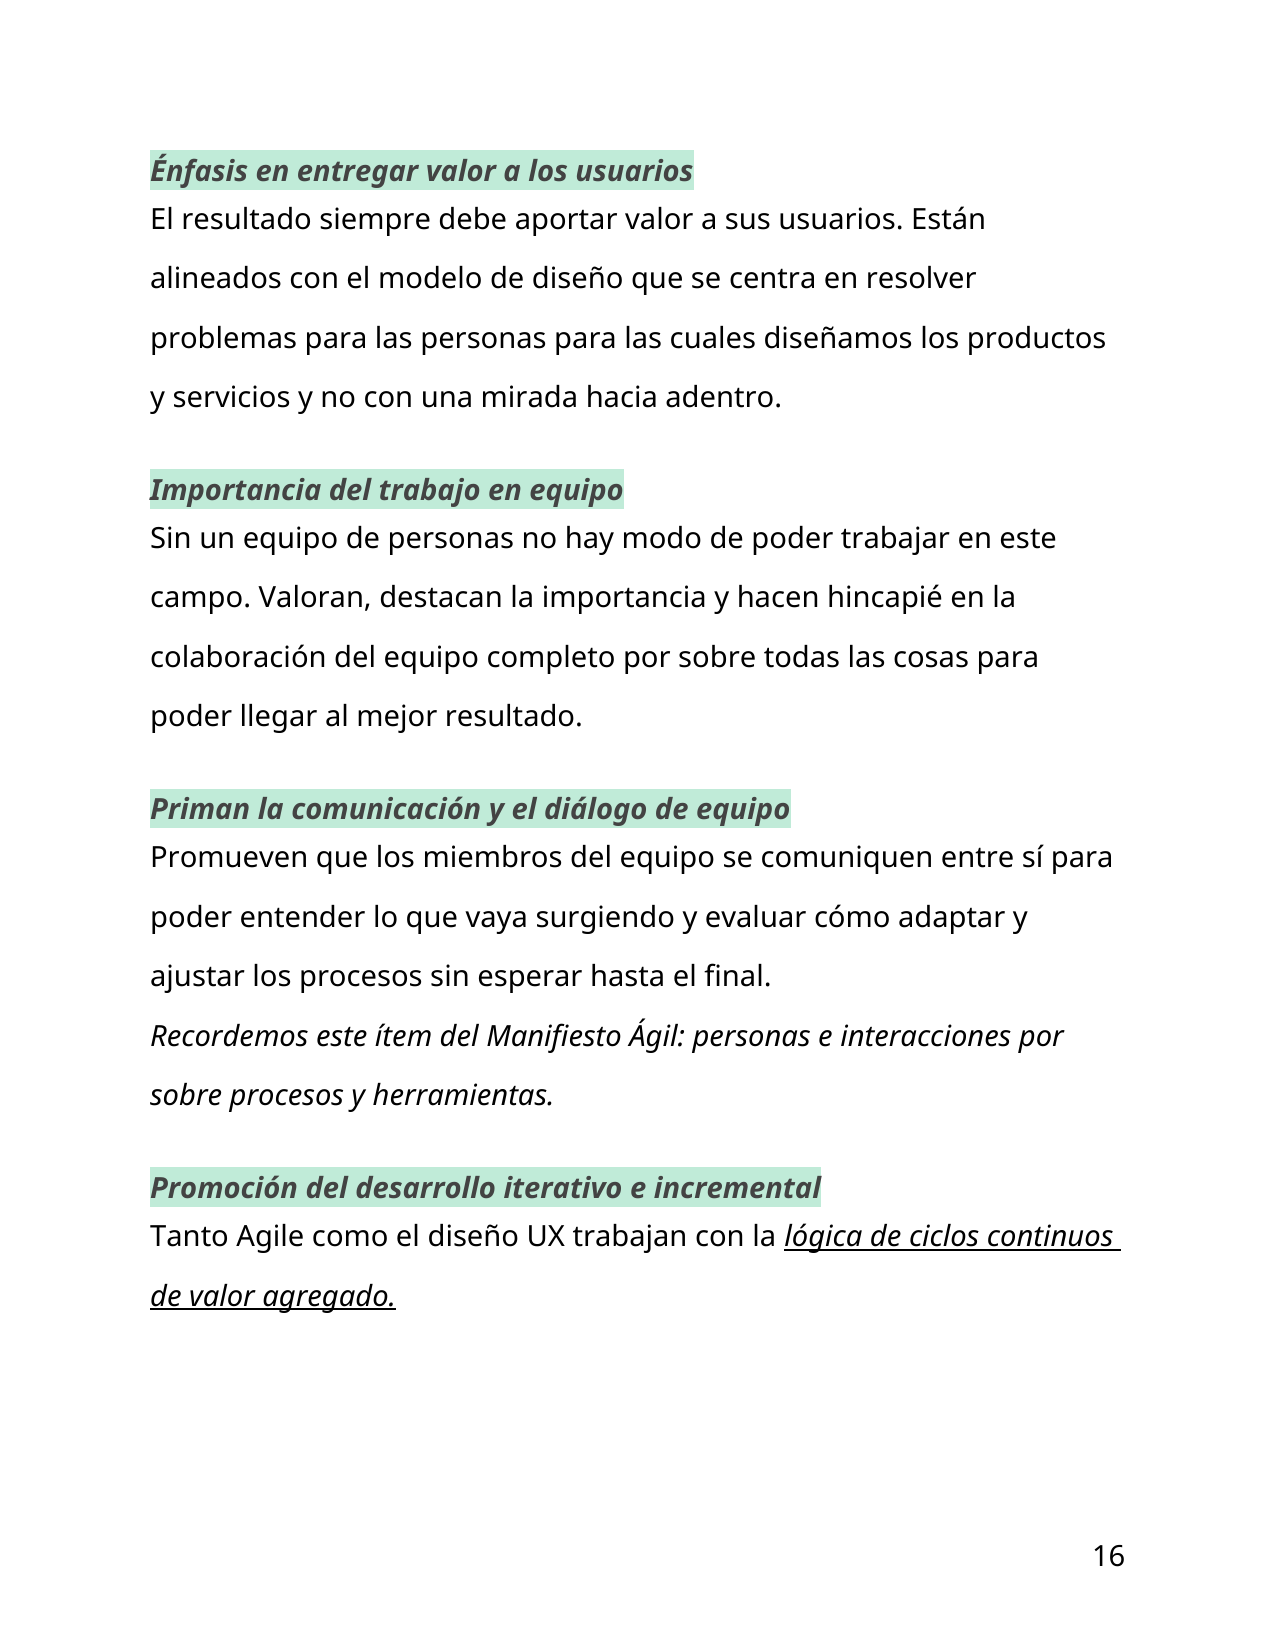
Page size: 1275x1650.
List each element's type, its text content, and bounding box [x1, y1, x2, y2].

text Tanto Agile como el diseño UX trabajan con la lógica de ciclos continuos de valor agregado. [150, 1215, 1125, 1314]
text Recordemos este ítem del Manifiesto Ágil: personas e interacciones por sobre procesos y herramientas. [150, 1015, 1125, 1114]
subtitle Énfasis en entregar valor a los usuarios [694, 150, 1125, 190]
subtitle Priman la comunicación y el diálogo de equipo [150, 788, 1125, 828]
subtitle Promoción del desarrollo iterativo e incremental [821, 1167, 1125, 1207]
text El resultado siempre debe aportar valor a sus usuarios. Están alineados con el modelo de diseño que se centra en resolver problemas para las personas para las cuales diseñamos los productos y servicios y no con una mirada hacia adentro. [150, 198, 1125, 416]
text Promueven que los miembros del equipo se comuniquen entre sí para poder entender lo que vaya surgiendo y evaluar cómo adaptar y ajustar los procesos sin esperar hasta el final. [150, 837, 1125, 995]
text Sin un equipo de personas no hay modo de poder trabajar en este campo. Valoran, destacan la importancia y hacen hincapié en la colaboración del equipo completo por sobre todas las cosas para poder llegar al mejor resultado. [150, 517, 1125, 735]
subtitle Importancia del trabajo en equipo [624, 469, 1125, 509]
